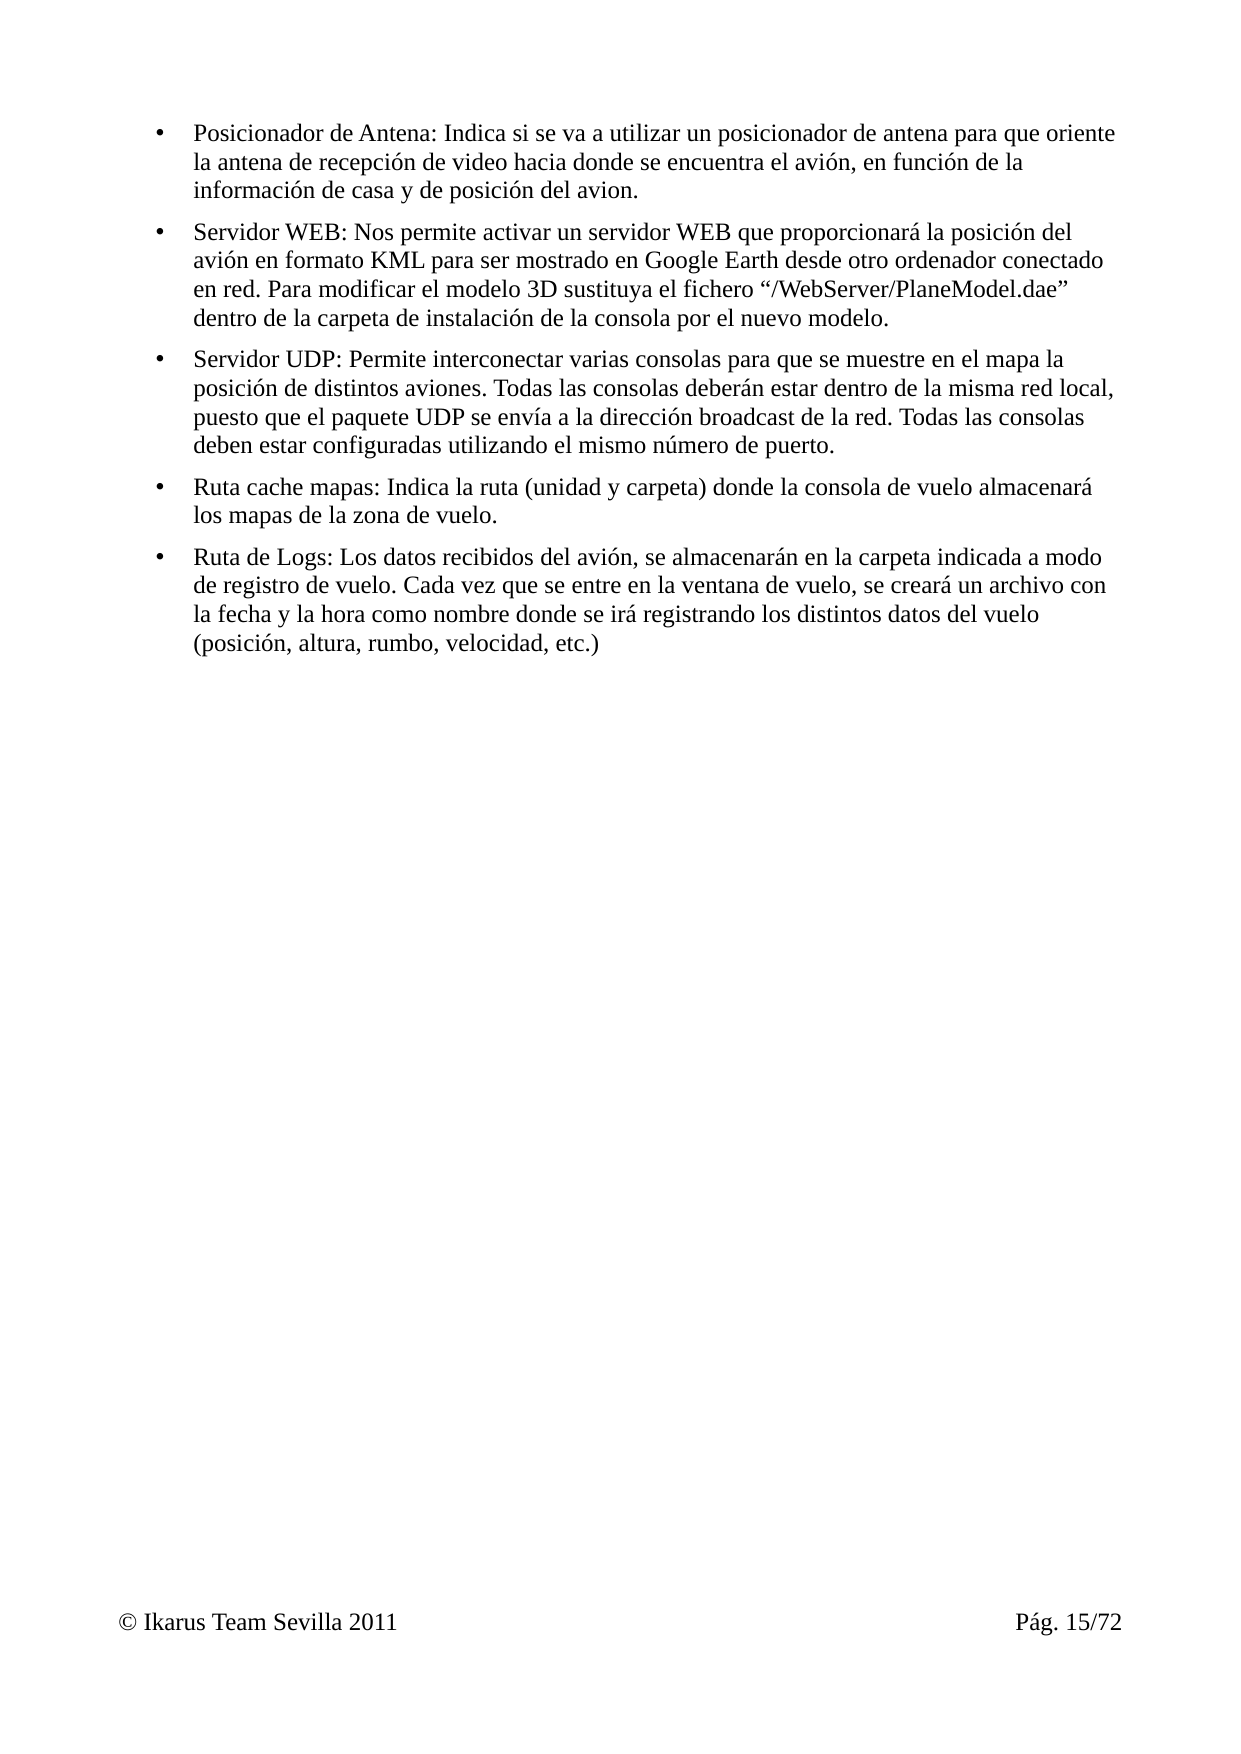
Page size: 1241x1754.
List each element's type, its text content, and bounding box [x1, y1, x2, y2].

list Ruta de Logs: Los datos recibidos del avión, se almacenarán en la carpeta indicada a modo de registro de vuelo. Cada vez que se entre en la ventana de vuelo, se creará un archivo con la fecha y la hora como nombre donde se irá registrando los distintos datos del vuelo (posición, altura, rumbo, velocidad, etc.) [156, 542, 1122, 657]
list Servidor WEB: Nos permite activar un servidor WEB que proporcionará la posición del avión en formato KML para ser mostrado en Google Earth desde otro ordenador conectado en red. Para modificar el modelo 3D sustituya el fichero “/WebServer/PlaneModel.dae” dentro de la carpeta de instalación de la consola por el nuevo modelo. [156, 217, 1122, 332]
list Posicionador de Antena: Indica si se va a utilizar un posicionador de antena para que oriente la antena de recepción de video hacia donde se encuentra el avión, en función de la información de casa y de posición del avion. [156, 118, 1122, 204]
list Servidor UDP: Permite interconectar varias consolas para que se muestre en el mapa la posición de distintos aviones. Todas las consolas deberán estar dentro de la misma red local, puesto que el paquete UDP se envía a la dirección broadcast de la red. Todas las consolas deben estar configuradas utilizando el mismo número de puerto. [156, 344, 1122, 459]
list Ruta cache mapas: Indica la ruta (unidad y carpeta) donde la consola de vuelo almacenará los mapas de la zona de vuelo. [156, 472, 1122, 529]
